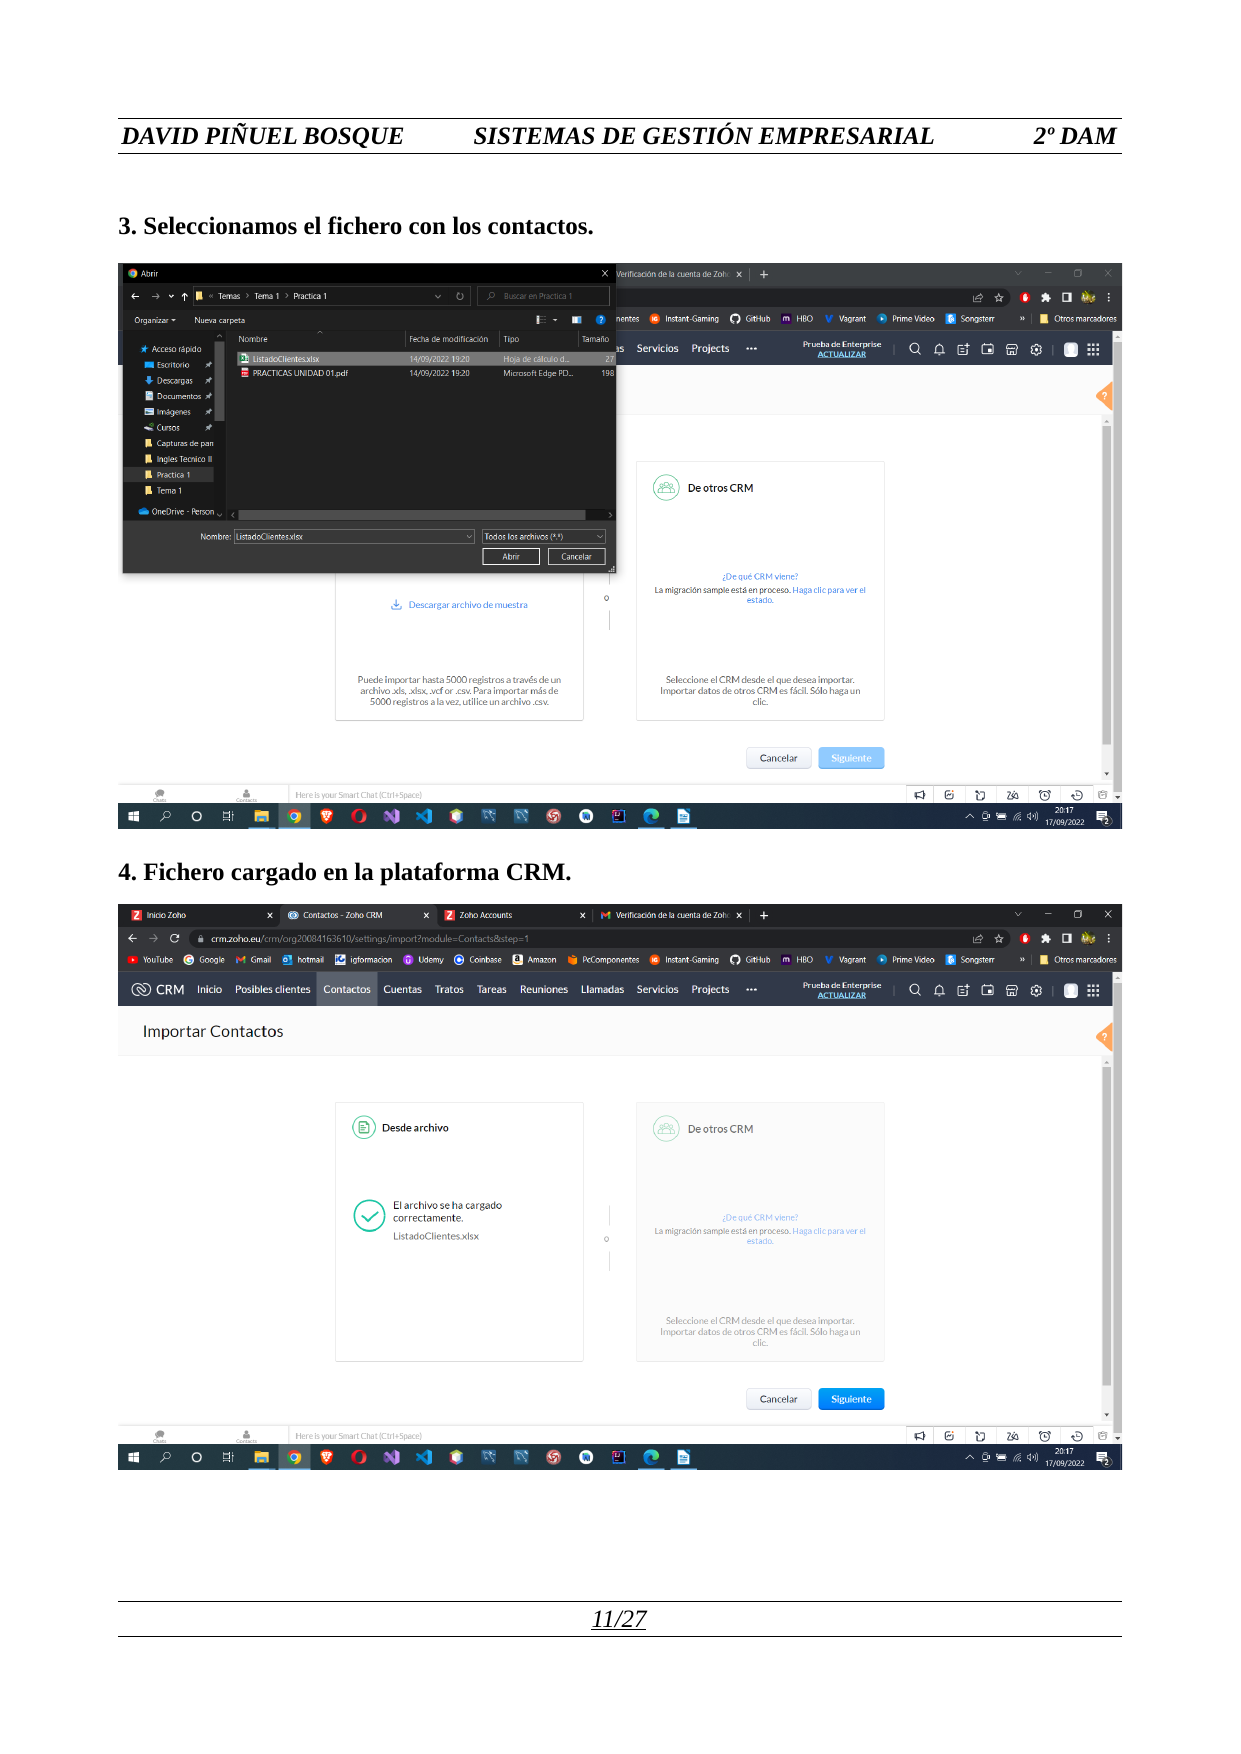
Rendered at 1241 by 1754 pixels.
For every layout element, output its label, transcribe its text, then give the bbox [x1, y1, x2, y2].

text 3. Seleccionamos el fichero con los contactos. [118, 211, 1122, 240]
picture [118, 263, 1123, 829]
picture [118, 904, 1123, 1470]
text 4. Fichero cargado en la plataforma CRM. [118, 857, 1122, 886]
